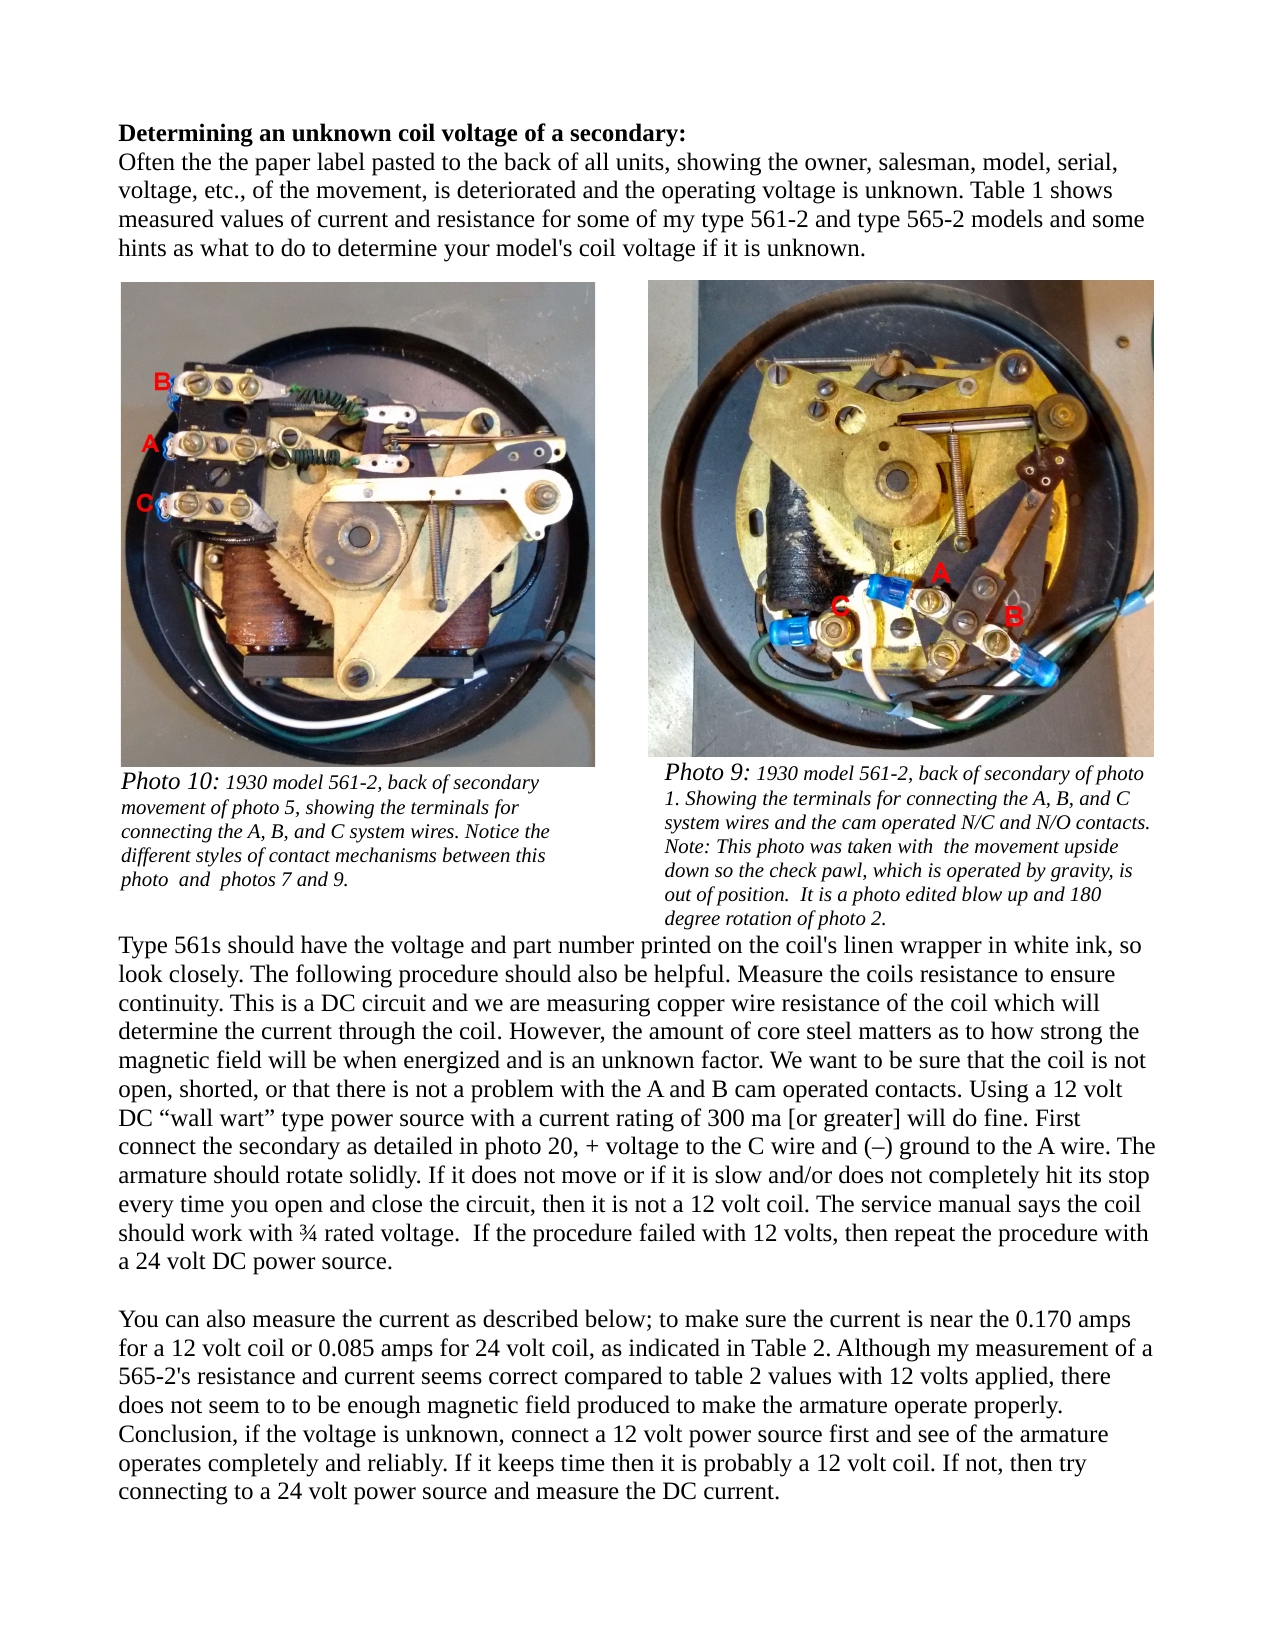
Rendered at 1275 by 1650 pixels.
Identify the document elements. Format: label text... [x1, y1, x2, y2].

text Type 561s should have the voltage and part number printed on the coil's linen wrapper in white ink, so look closely. The following procedure should also be helpful. Measure the coils resistance to ensure continuity. This is a DC circuit and we are measuring copper wire resistance of the coil which will determine the current through the coil. However, the amount of core steel matters as to how strong the magnetic field will be when energized and is an unknown factor. We want to be sure that the coil is not open, shorted, or that there is not a problem with the A and B cam operated contacts. Using a 12 volt DC “wall wart” type power source with a current rating of 300 ma [or greater] will do fine. First connect the secondary as detailed in photo 20, + voltage to the C wire and (–) ground to the A wire. The armature should rotate solidly. If it does not move or if it is slow and/or does not completely hit its stop every time you open and close the circuit, then it is not a 12 volt coil. The service manual says the coil should work with ¾ rated voltage. If the procedure failed with 12 volts, then repeat the procedure with a 24 volt DC power source. [118, 262, 1157, 1275]
picture [120, 282, 596, 767]
picture [648, 280, 1154, 757]
text Often the the paper label pasted to the back of all units, showing the owner, salesman, model, serial, voltage, etc., of the movement, is deteriorated and the operating voltage is unknown. Table 1 shows measured values of current and resistance for some of my type 561-2 and type 565-2 models and some hints as what to do to determine your model's coil voltage if it is unknown. [118, 147, 1157, 262]
text Photo 9: 1930 model 561-2, back of secondary of photo 1. Showing the terminals for connecting the A, B, and C system wires and the cam operated N/C and N/O contacts. Note: This photo was taken with the movement upside down so the check pawl, which is operated by gravity, is out of position. It is a photo edited blow up and 180 degree rotation of photo 2. [664, 757, 1154, 930]
text You can also measure the current as described below; to make sure the current is near the 0.170 amps for a 12 volt coil or 0.085 amps for 24 volt coil, as indicated in Table 2. Although my measurement of a 565-2's resistance and current seems correct compared to table 2 values with 12 volts applied, there does not seem to to be enough magnetic field produced to make the armature operate properly. Conclusion, if the voltage is unknown, connect a 12 volt power source first and see of the armature operates completely and reliably. If it keeps time then it is probably a 12 volt coil. If not, then try connecting to a 24 volt power source and measure the DC current. [118, 1304, 1157, 1505]
text Determining an unknown coil voltage of a secondary: [118, 118, 1157, 147]
text Photo 10: 1930 model 561-2, back of secondary movement of photo 5, showing the terminals for connecting the A, B, and C system wires. Notice the different styles of contact mechanisms between this photo and photos 7 and 9. [121, 767, 595, 891]
